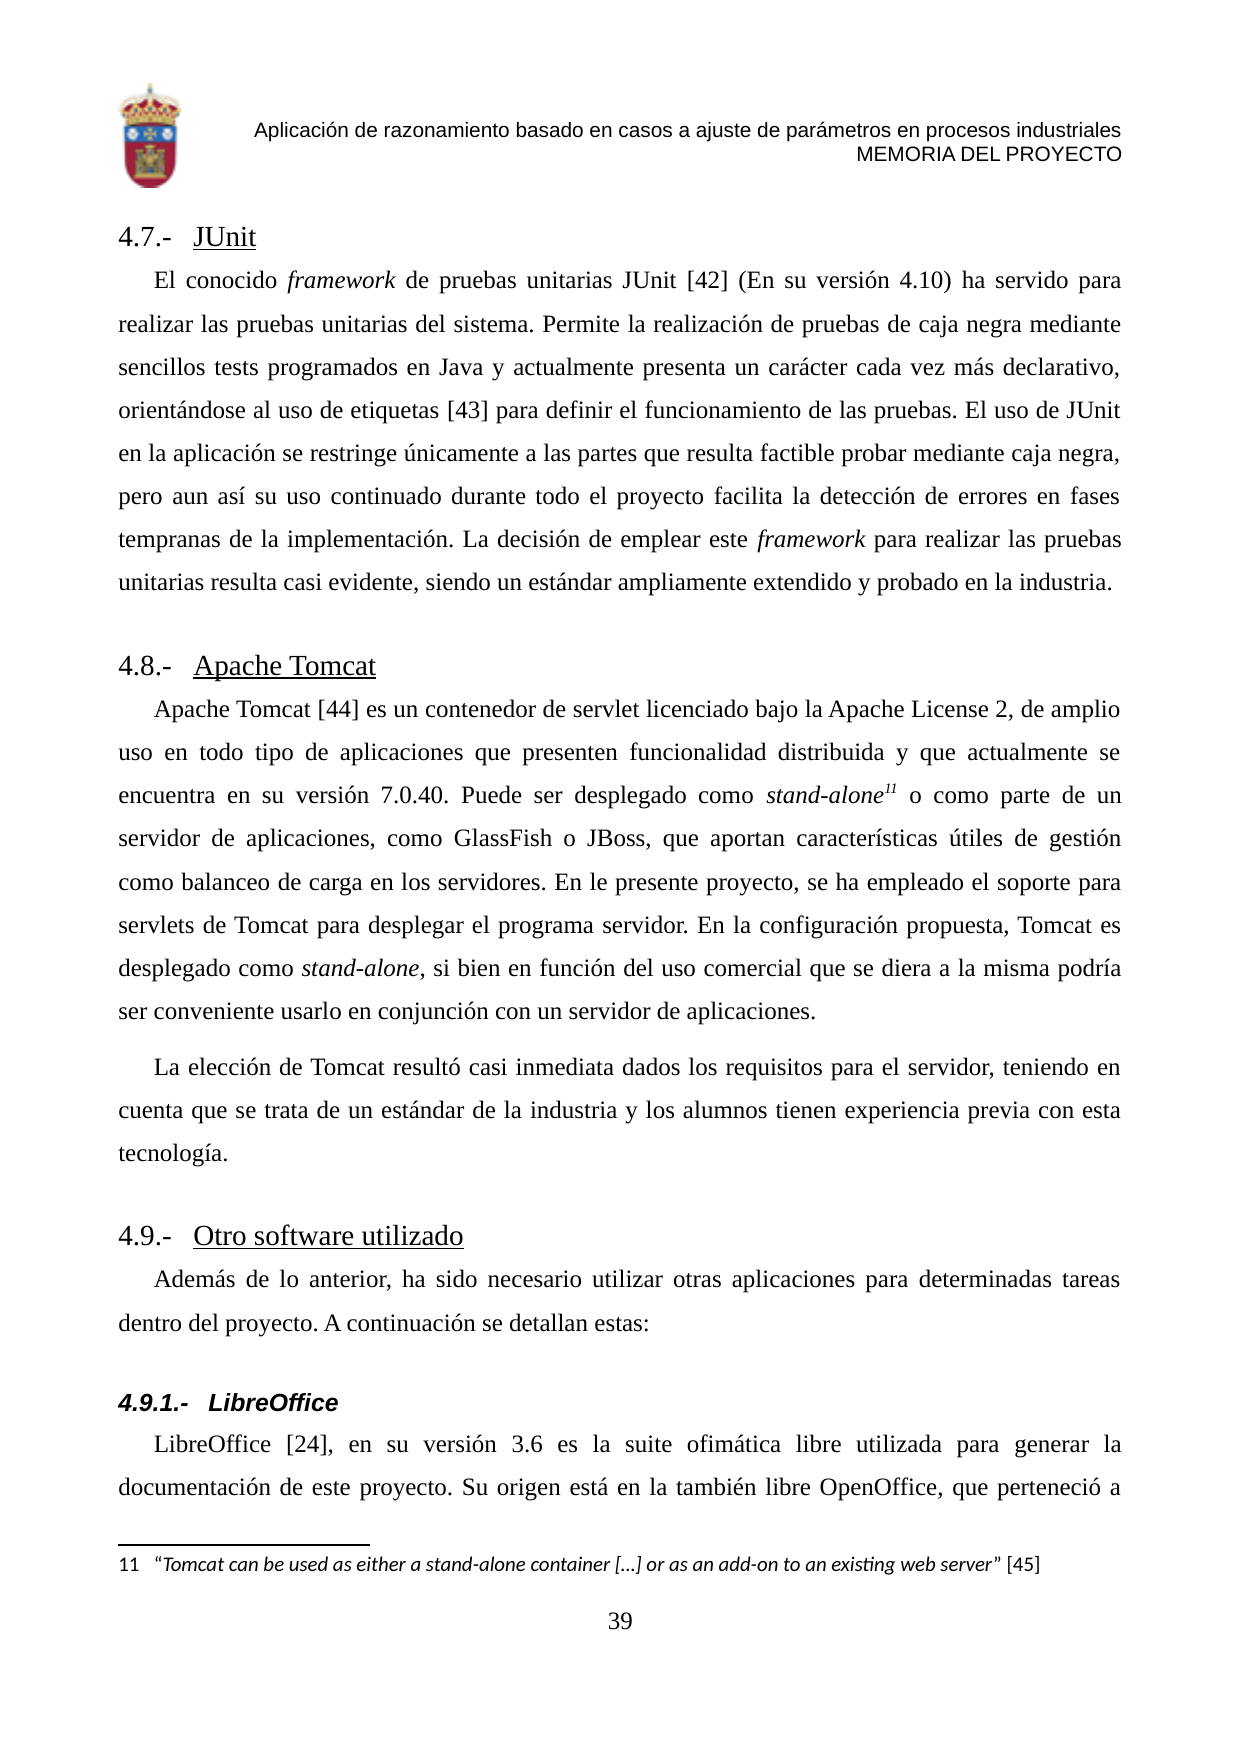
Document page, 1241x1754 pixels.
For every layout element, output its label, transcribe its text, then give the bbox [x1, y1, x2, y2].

text La elección de Tomcat resultó casi inmediata dados los requisitos para el servidor, teniendo en cuenta que se trata de un estándar de la industria y los alumnos tienen experiencia previa con esta tecnología. [118, 1052, 1122, 1167]
text LibreOffice [24], en su versión 3.6 es la suite ofimática libre utilizada para generar la documentación de este proyecto. Su origen está en la también libre OpenOffice, que perteneció a [118, 1429, 1122, 1501]
subtitle LibreOffice [118, 1388, 1122, 1417]
subtitle Apache Tomcat [118, 648, 1122, 682]
subtitle Otro software utilizado [118, 1218, 1122, 1252]
text Además de lo anterior, ha sido necesario utilizar otras aplicaciones para determinadas tareas dentro del proyecto. A continuación se detallan estas: [118, 1264, 1122, 1336]
text El conocido framework de pruebas unitarias JUnit [42] (En su versión 4.10) ha servido para realizar las pruebas unitarias del sistema. Permite la realización de pruebas de caja negra mediante sencillos tests programados en Java y actualmente presenta un carácter cada vez más declarativo, orientándose al uso de etiquetas [43] para definir el funcionamiento de las pruebas. El uso de JUnit en la aplicación se restringe únicamente a las partes que resulta factible probar mediante caja negra, pero aun así su uso continuado durante todo el proyecto facilita la detección de errores en fases tempranas de la implementación. La decisión de emplear este framework para realizar las pruebas unitarias resulta casi evidente, siendo un estándar ampliamente extendido y probado en la industria. [118, 266, 1122, 596]
text Apache Tomcat [44] es un contenedor de servlet licenciado bajo la Apache License 2, de amplio uso en todo tipo de aplicaciones que presenten funcionalidad distribuida y que actualmente se encuentra en su versión 7.0.40. Puede ser desplegado como stand-alone o como parte de un servidor de aplicaciones, como GlassFish o JBoss, que aportan características útiles de gestión como balanceo de carga en los servidores. En le presente proyecto, se ha empleado el soporte para servlets de Tomcat para desplegar el programa servidor. En la configuración propuesta, Tomcat es desplegado como stand-alone, si bien en función del uso comercial que se diera a la misma podría ser conveniente usarlo en conjunción con un servidor de aplicaciones. [118, 694, 1122, 1025]
picture [117, 83, 184, 188]
text “Tomcat can be used as either a stand-alone container […] or as an add-on to an existing web server” [45] [118, 1551, 1122, 1577]
subtitle JUnit [118, 219, 1122, 253]
